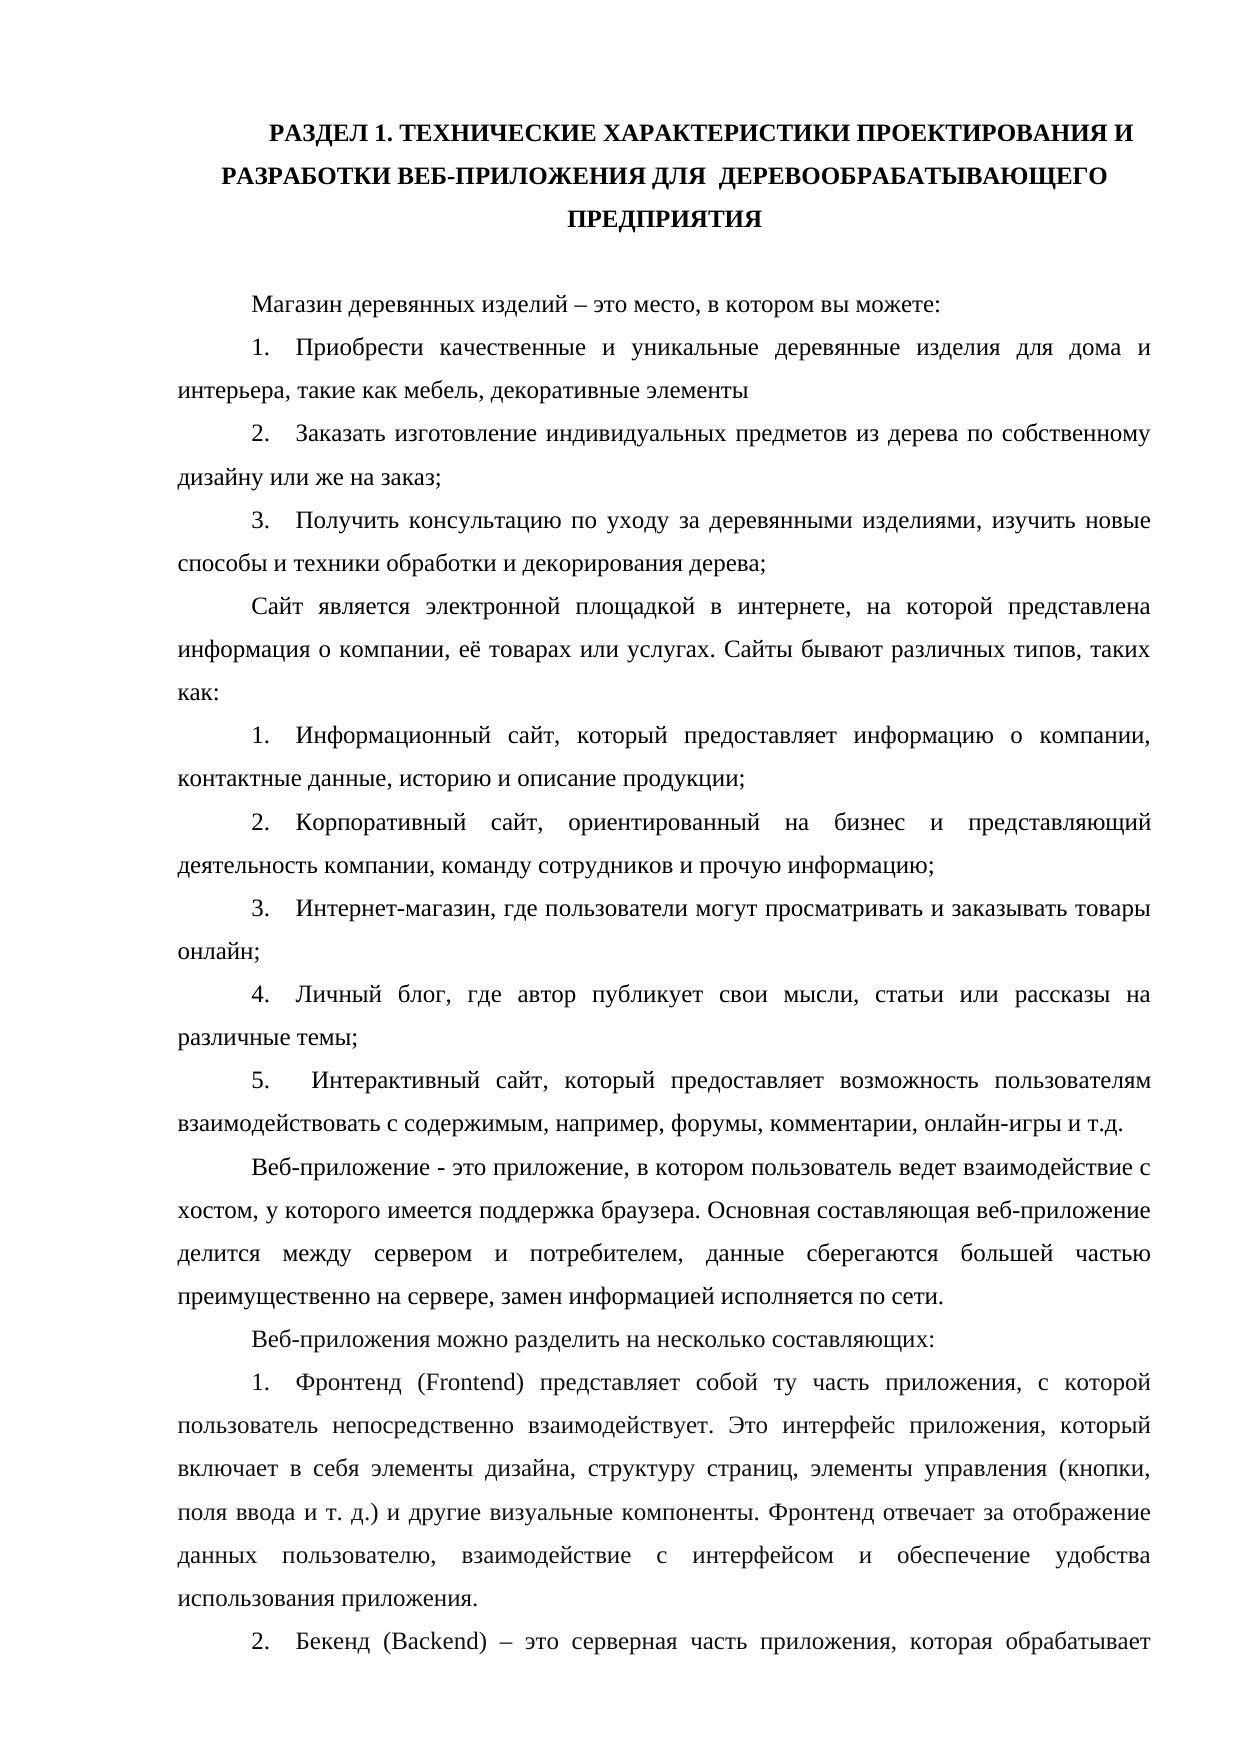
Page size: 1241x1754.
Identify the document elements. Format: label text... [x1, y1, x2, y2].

list Бекенд (Backend) – это серверная часть приложения, которая обрабатывает [177, 1626, 1152, 1655]
list Интернет-магазин, где пользователи могут просматривать и заказывать товары онлайн; [177, 893, 1152, 965]
list Заказать изготовление индивидуальных предметов из дерева по собственному дизайну или же на заказ; [177, 418, 1152, 490]
text Веб-приложение - это приложение, в котором пользователь ведет взаимодействие с хостом, у которого имеется поддержка браузера. Основная составляющая веб-приложение делится между сервером и потребителем, данные сберегаются большей частью преимущественно на сервере, замен информацией исполняется по сети. [177, 1152, 1152, 1310]
list Фронтенд (Frontend) представляет собой ту часть приложения, с которой пользователь непосредственно взаимодействует. Это интерфейс приложения, который включает в себя элементы дизайна, структуру страниц, элементы управления (кнопки, поля ввода и т. д.) и другие визуальные компоненты. Фронтенд отвечает за отображение данных пользователю, взаимодействие с интерфейсом и обеспечение удобства использования приложения. [177, 1367, 1152, 1612]
list Корпоративный сайт, ориентированный на бизнес и представляющий деятельность компании, команду сотрудников и прочую информацию; [177, 807, 1152, 878]
list Получить консультацию по уходу за деревянными изделиями, изучить новые способы и техники обработки и декорирования дерева; [177, 505, 1152, 577]
text Сайт является электронной площадкой в интернете, на которой представлена информация о компании, её товарах или услугах. Сайты бывают различных типов, таких как: [177, 591, 1152, 706]
list Личный блог, где автор публикует свои мысли, статьи или рассказы на различные темы; [177, 979, 1152, 1051]
text Веб-приложения можно разделить на несколько составляющих: [177, 1324, 1152, 1353]
text Магазин деревянных изделий – это место, в котором вы можете: [177, 289, 1152, 318]
text РАЗДЕЛ 1. ТЕХНИЧЕСКИЕ ХАРАКТЕРИСТИКИ ПРОЕКТИРОВАНИЯ И РАЗРАБОТКИ ВЕБ-ПРИЛОЖЕНИЯ ДЛЯ ДЕРЕВООБРАБАТЫВАЮЩЕГО ПРЕДПРИЯТИЯ [177, 118, 1152, 233]
list Информационный сайт, который предоставляет информацию о компании, контактные данные, историю и описание продукции; [177, 720, 1152, 792]
list Приобрести качественные и уникальные деревянные изделия для дома и интерьера, такие как мебель, декоративные элементы [177, 332, 1152, 404]
list Интерактивный сайт, который предоставляет возможность пользователям взаимодействовать с содержимым, например, форумы, комментарии, онлайн-игры и т.д. [177, 1065, 1152, 1137]
